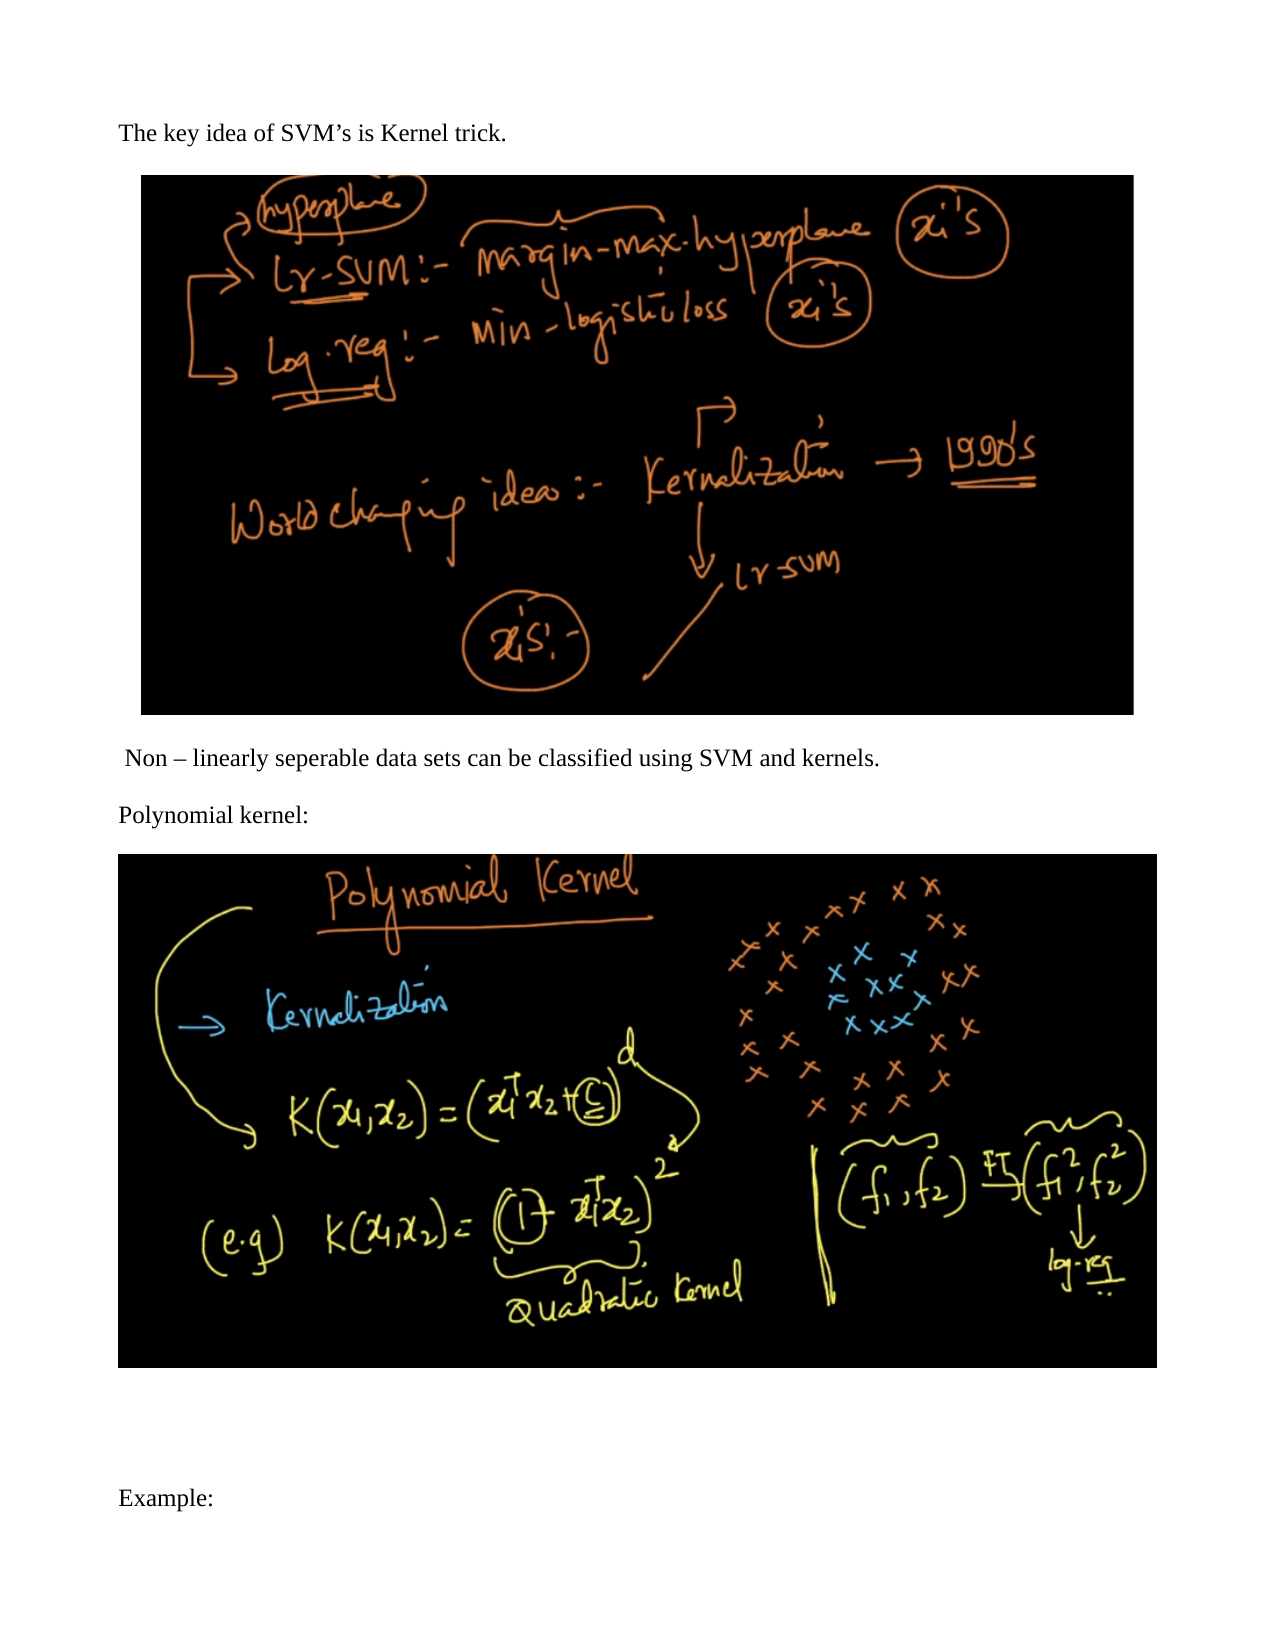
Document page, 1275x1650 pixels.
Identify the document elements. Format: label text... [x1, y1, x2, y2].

text Example: [118, 1483, 1157, 1512]
text Non – linearly seperable data sets can be classified using SVM and kernels. [118, 743, 1157, 772]
picture [141, 175, 1134, 715]
text The key idea of SVM’s is Kernel trick. [118, 118, 1157, 147]
text Polynomial kernel: [118, 801, 1157, 829]
picture [118, 854, 1157, 1368]
